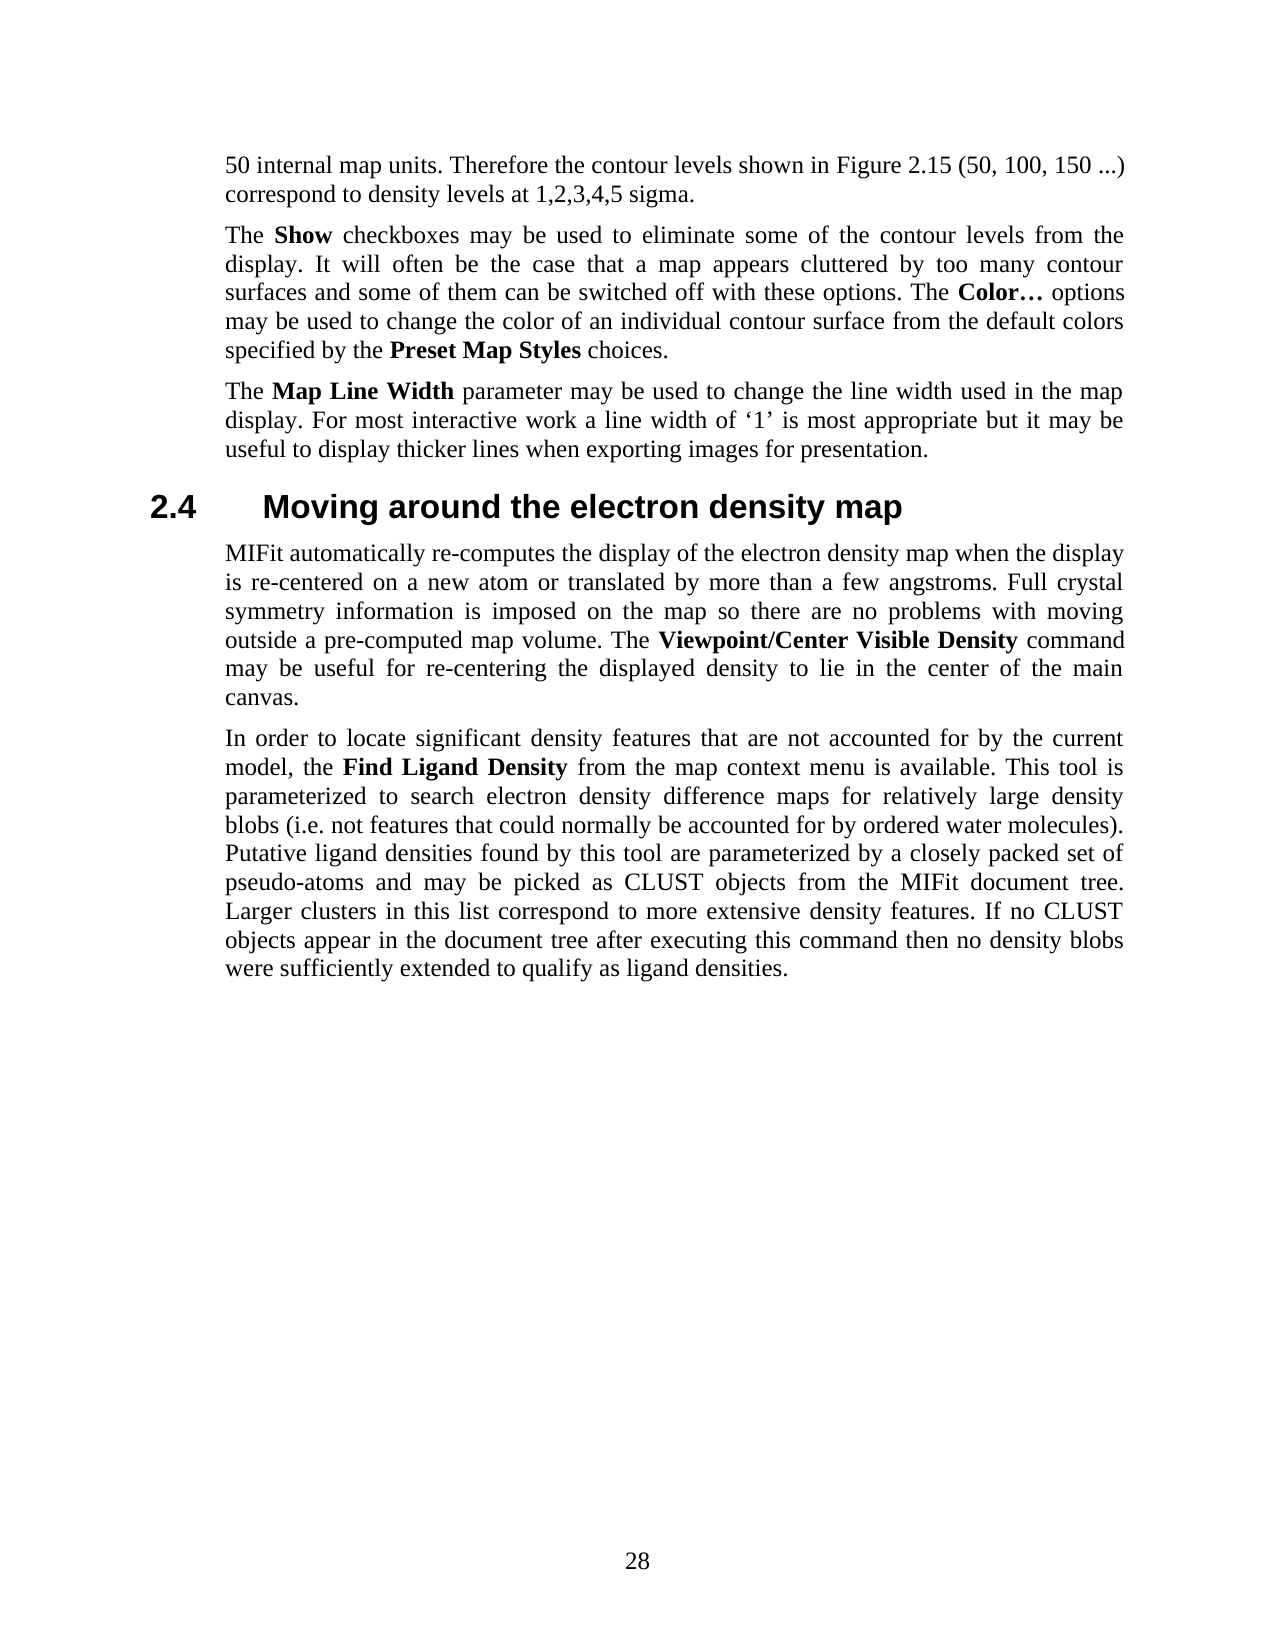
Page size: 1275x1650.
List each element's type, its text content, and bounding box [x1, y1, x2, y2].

subtitle Moving around the electron density map [150, 487, 1125, 526]
text The Map Line Width parameter may be used to change the line width used in the map display. For most interactive work a line width of ‘1’ is most appropriate but it may be useful to display thicker lines when exporting images for presentation. [225, 376, 1125, 462]
text The Show checkboxes may be used to eliminate some of the contour levels from the display. It will often be the case that a map appears cluttered by too many contour surfaces and some of them can be switched off with these options. The Color… options may be used to change the color of an individual contour surface from the default colors specified by the Preset Map Styles choices. [225, 220, 1125, 364]
text MIFit automatically re-computes the display of the electron density map when the display is re-centered on a new atom or translated by more than a few angstroms. Full crystal symmetry information is imposed on the map so there are no problems with moving outside a pre-computed map volume. The Viewpoint/Center Visible Density command may be useful for re-centering the displayed density to lie in the center of the main canvas. [225, 538, 1125, 711]
text 50 internal map units. Therefore the contour levels shown in Figure 2.15 (50, 100, 150 ...) correspond to density levels at 1,2,3,4,5 sigma. [225, 150, 1125, 207]
text In order to locate significant density features that are not accounted for by the current model, the Find Ligand Density from the map context menu is available. This tool is parameterized to search electron density difference maps for relatively large density blobs (i.e. not features that could normally be accounted for by ordered water molecules). Putative ligand densities found by this tool are parameterized by a closely packed set of pseudo-atoms and may be picked as CLUST objects from the MIFit document tree. Larger clusters in this list correspond to more extensive density features. If no CLUST objects appear in the document tree after executing this command then no density blobs were sufficiently extended to qualify as ligand densities. [225, 723, 1125, 982]
